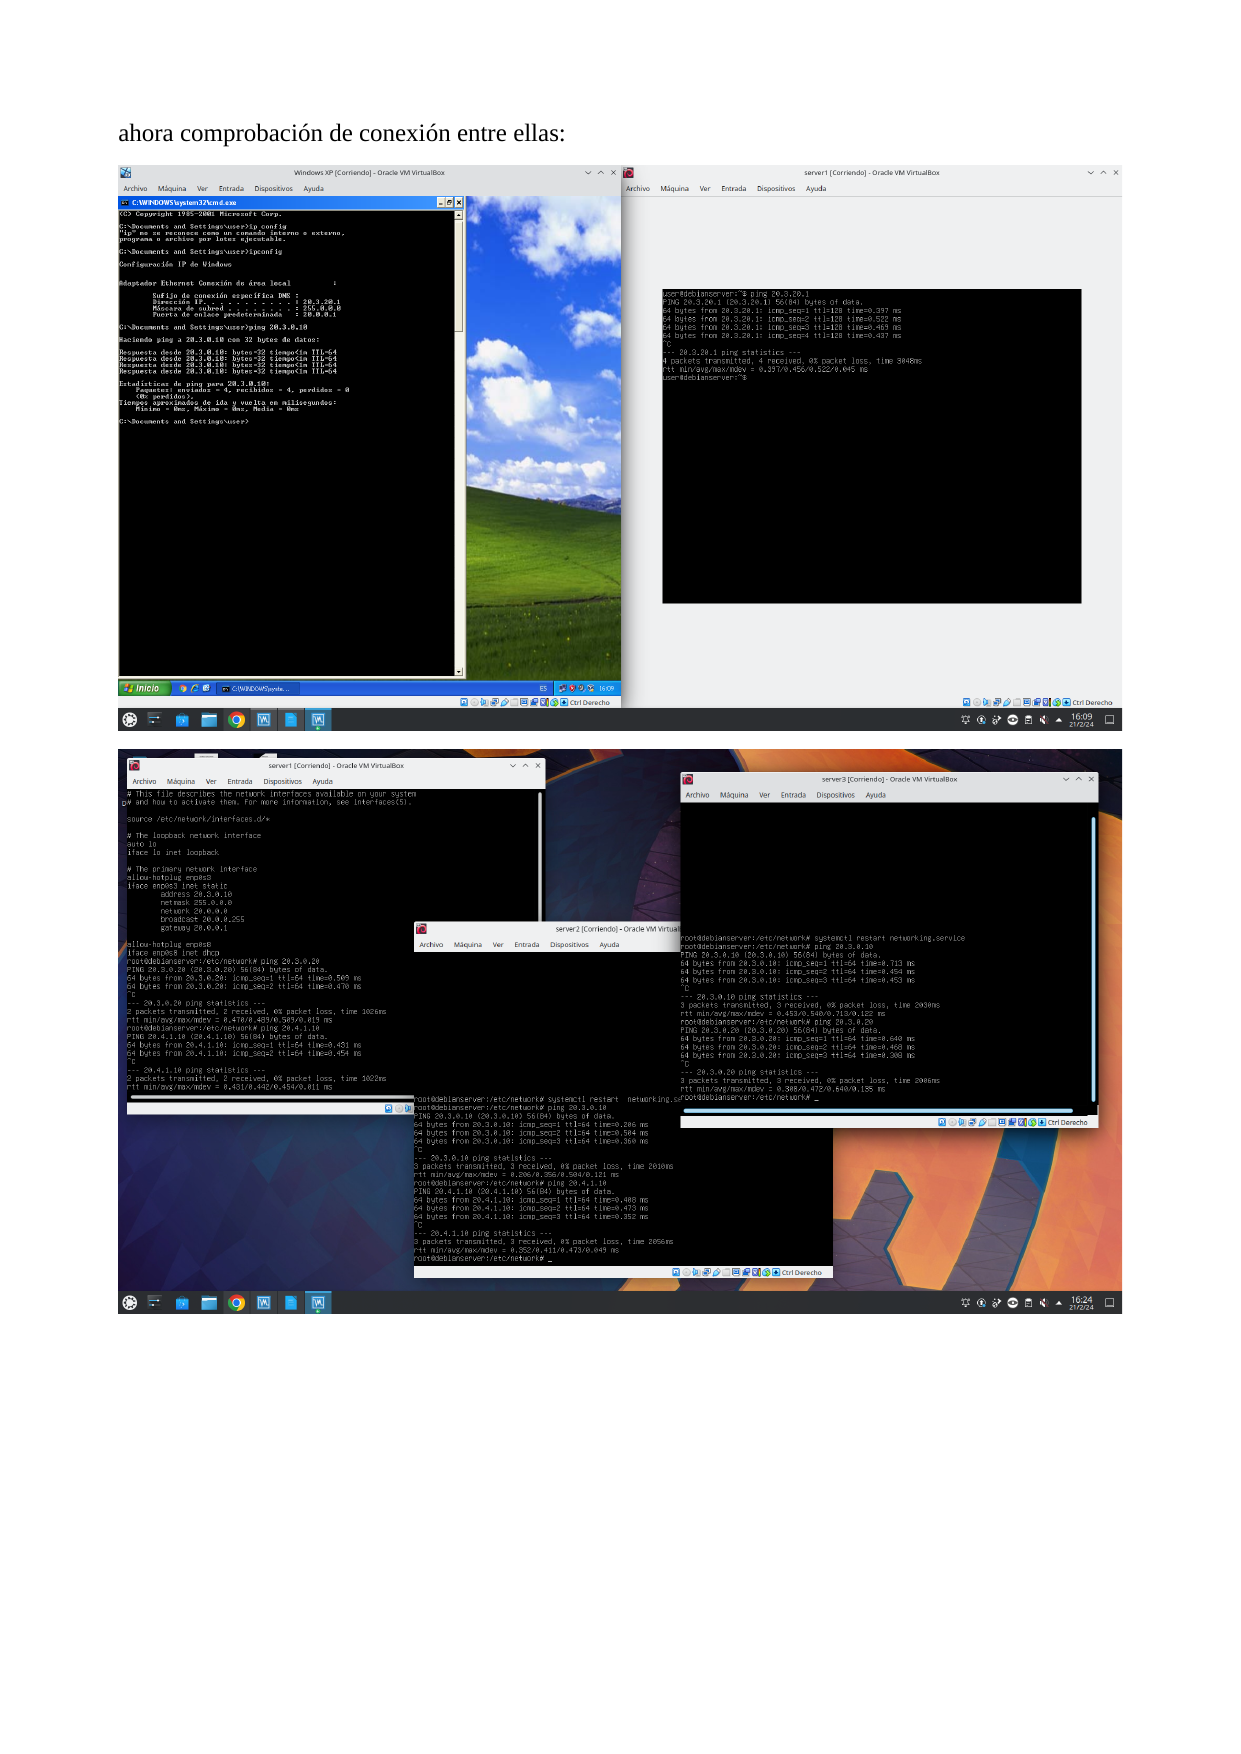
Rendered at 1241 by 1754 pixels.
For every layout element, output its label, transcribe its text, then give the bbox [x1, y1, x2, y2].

text ahora comprobación de conexión entre ellas: [118, 118, 1122, 147]
picture [118, 165, 1123, 731]
picture [118, 749, 1123, 1314]
